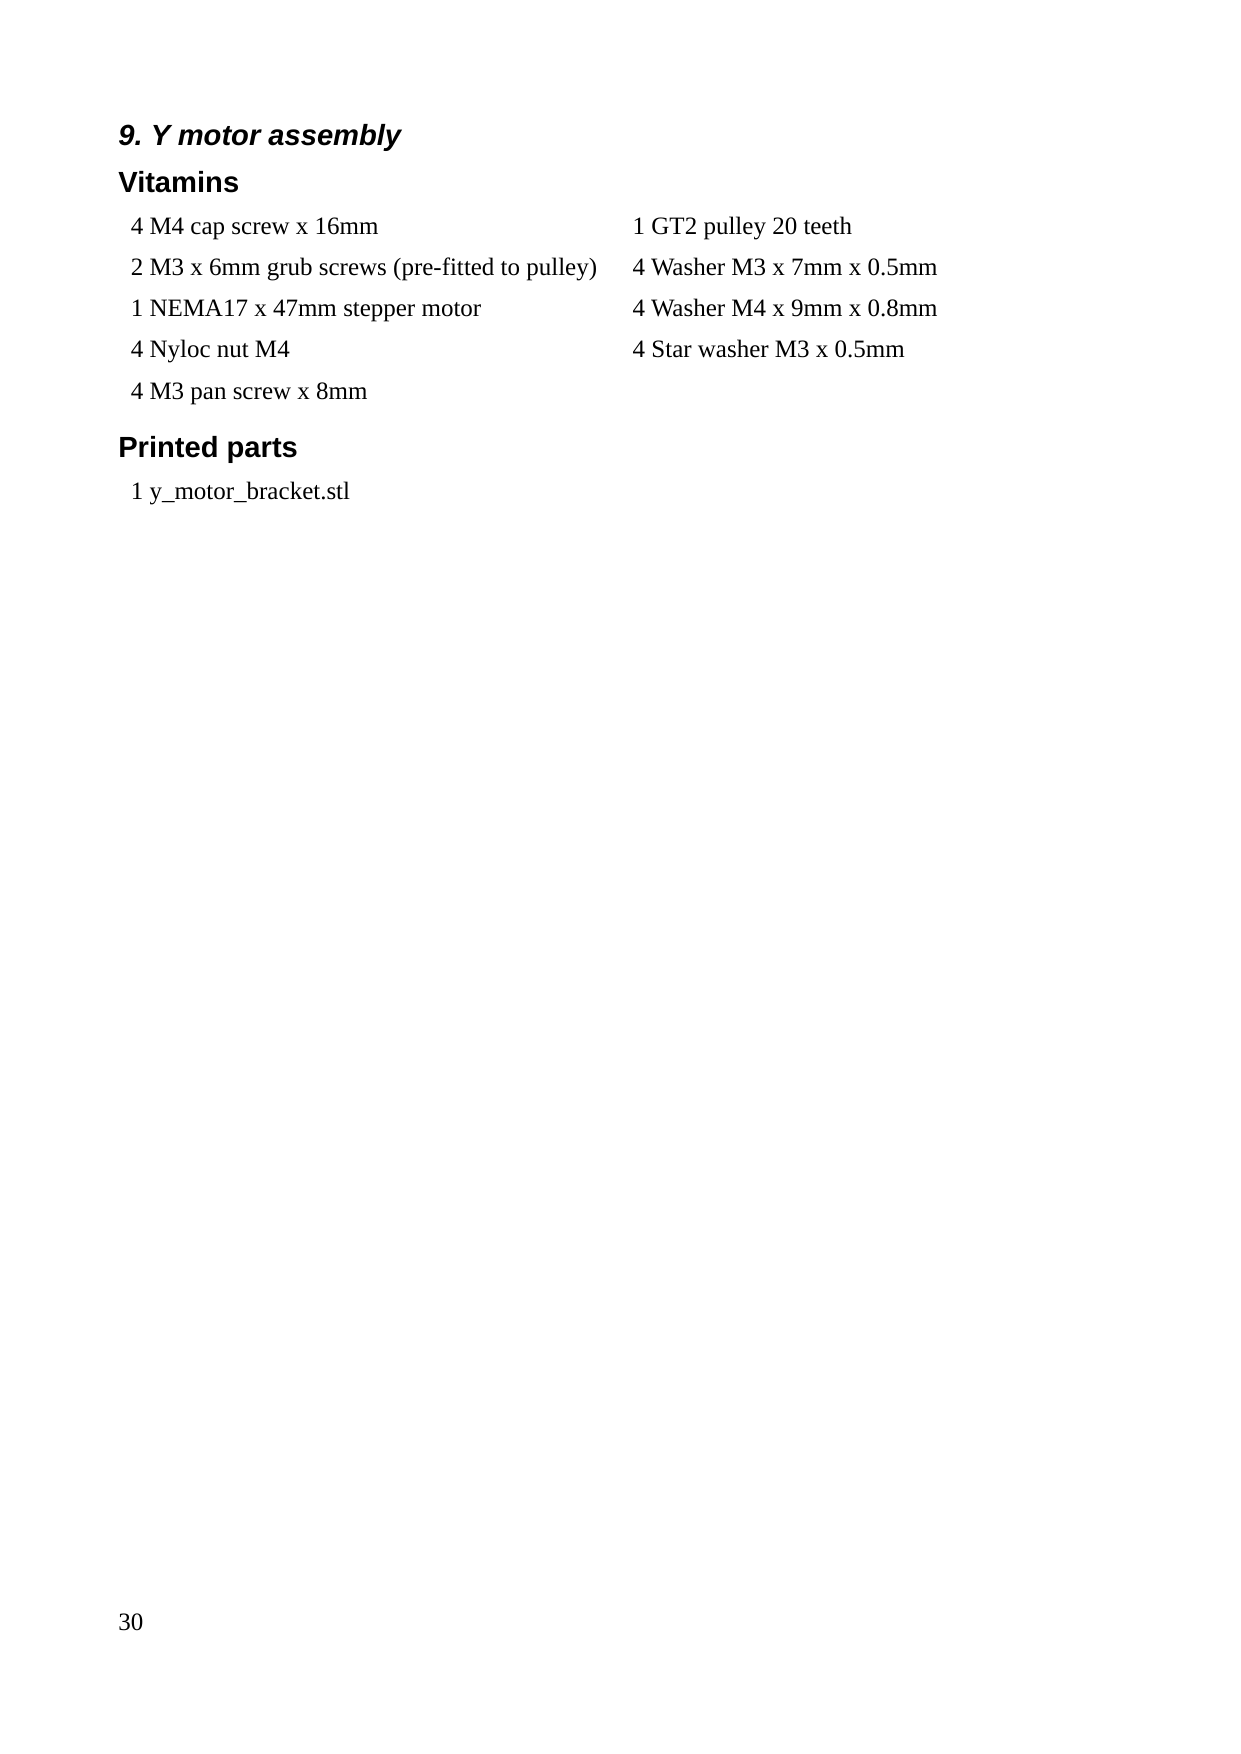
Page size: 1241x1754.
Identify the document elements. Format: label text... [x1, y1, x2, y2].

subtitle Y motor assembly [118, 118, 1122, 152]
subtitle Printed parts [118, 431, 1122, 464]
table_header 4 M4 cap screw x 16mm 2 M3 x 6mm grub screws (pre-fitted to pulley) 1 NEMA17 x 47mm stepper motor 4 Nyloc nut M4 4 M3 pan screw x 8mm [118, 211, 620, 417]
subtitle Vitamins [118, 165, 1122, 199]
text 1 y_motor_bracket.stl [118, 476, 1122, 505]
table_header 1 GT2 pulley 20 teeth 4 Washer M3 x 7mm x 0.5mm 4 Washer M4 x 9mm x 0.8mm 4 Star washer M3 x 0.5mm [620, 211, 1122, 417]
